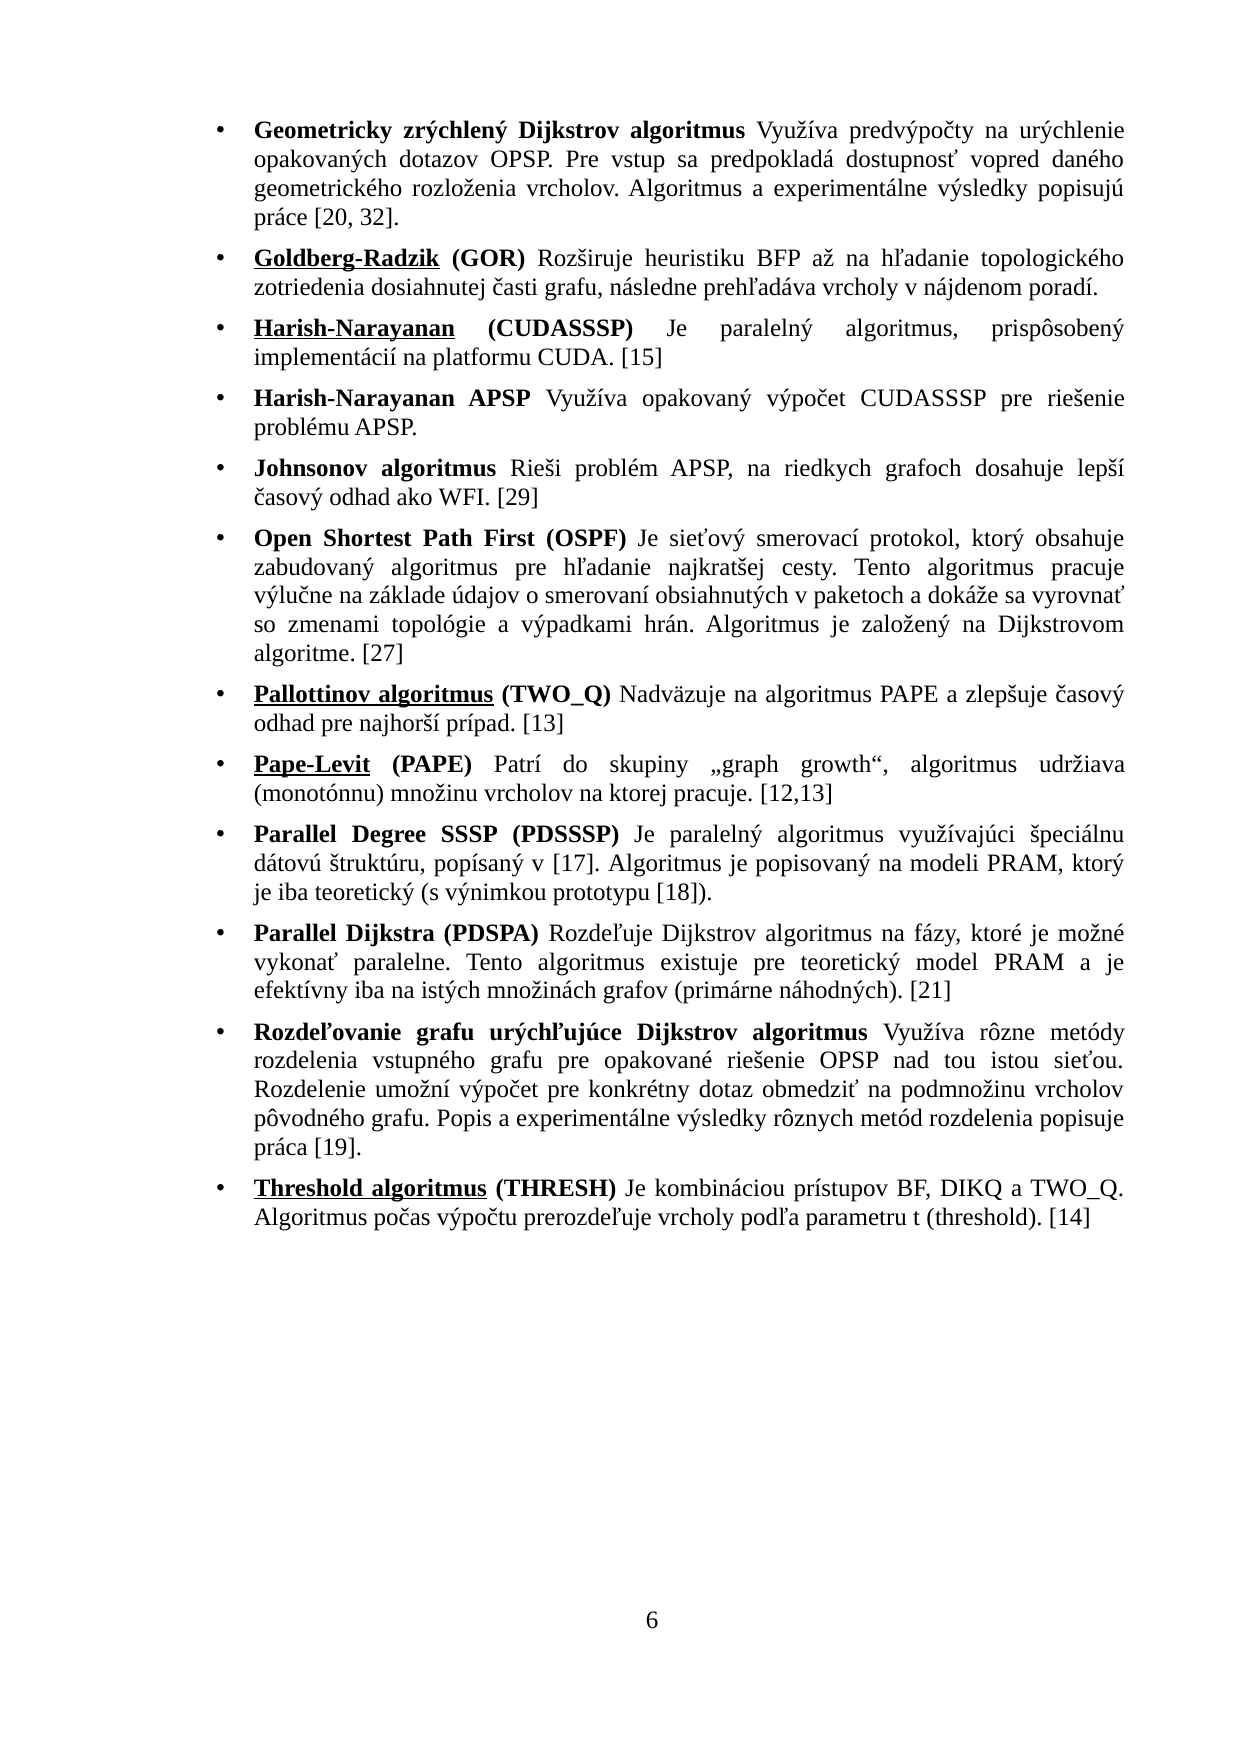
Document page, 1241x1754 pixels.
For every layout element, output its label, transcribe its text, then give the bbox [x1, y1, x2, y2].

list Pape-Levit (PAPE) Patrí do skupiny „graph growth“, algoritmus udržiava (monotónnu) množinu vrcholov na ktorej pracuje. [12,13] [216, 749, 1125, 807]
list Open Shortest Path First (OSPF) Je sieťový smerovací protokol, ktorý obsahuje zabudovaný algoritmus pre hľadanie najkratšej cesty. Tento algoritmus pracuje výlučne na základe údajov o smerovaní obsiahnutých v paketoch a dokáže sa vyrovnať so zmenami topológie a výpadkami hrán. Algoritmus je založený na Dijkstrovom algoritme. [27] [216, 523, 1125, 667]
list Johnsonov algoritmus Rieši problém APSP, na riedkych grafoch dosahuje lepší časový odhad ako WFI. [29] [216, 453, 1125, 511]
list Harish-Narayanan APSP Využíva opakovaný výpočet CUDASSSP pre riešenie problému APSP. [216, 383, 1125, 441]
list Rozdeľovanie grafu urýchľujúce Dijkstrov algoritmus Využíva rôzne metódy rozdelenia vstupného grafu pre opakované riešenie OPSP nad tou istou sieťou. Rozdelenie umožní výpočet pre konkrétny dotaz obmedziť na podmnožinu vrcholov pôvodného grafu. Popis a experimentálne výsledky rôznych metód rozdelenia popisuje práca [19]. [216, 1017, 1125, 1161]
list Pallottinov algoritmus (TWO_Q) Nadväzuje na algoritmus PAPE a zlepšuje časový odhad pre najhorší prípad. [13] [216, 679, 1125, 737]
list Parallel Dijkstra (PDSPA) Rozdeľuje Dijkstrov algoritmus na fázy, ktoré je možné vykonať paralelne. Tento algoritmus existuje pre teoretický model PRAM a je efektívny iba na istých množinách grafov (primárne náhodných). [21] [216, 918, 1125, 1004]
list Threshold algoritmus (THRESH) Je kombináciou prístupov BF, DIKQ a TWO_Q. Algoritmus počas výpočtu prerozdeľuje vrcholy podľa parametru t (threshold). [14] [216, 1173, 1125, 1231]
list Geometricky zrýchlený Dijkstrov algoritmus Využíva predvýpočty na urýchlenie opakovaných dotazov OPSP. Pre vstup sa predpokladá dostupnosť vopred daného geometrického rozloženia vrcholov. Algoritmus a experimentálne výsledky popisujú práce [20, 32]. [216, 116, 1125, 231]
list Harish-Narayanan (CUDASSSP) Je paralelný algoritmus, prispôsobený implementácií na platformu CUDA. [15] [216, 313, 1125, 371]
list Goldberg-Radzik (GOR) Rozširuje heuristiku BFP až na hľadanie topologického zotriedenia dosiahnutej časti grafu, následne prehľadáva vrcholy v nájdenom poradí. [216, 243, 1125, 301]
list Parallel Degree SSSP (PDSSSP) Je paralelný algoritmus využívajúci špeciálnu dátovú štruktúru, popísaný v [17]. Algoritmus je popisovaný na modeli PRAM, ktorý je iba teoretický (s výnimkou prototypu [18]). [216, 819, 1125, 906]
